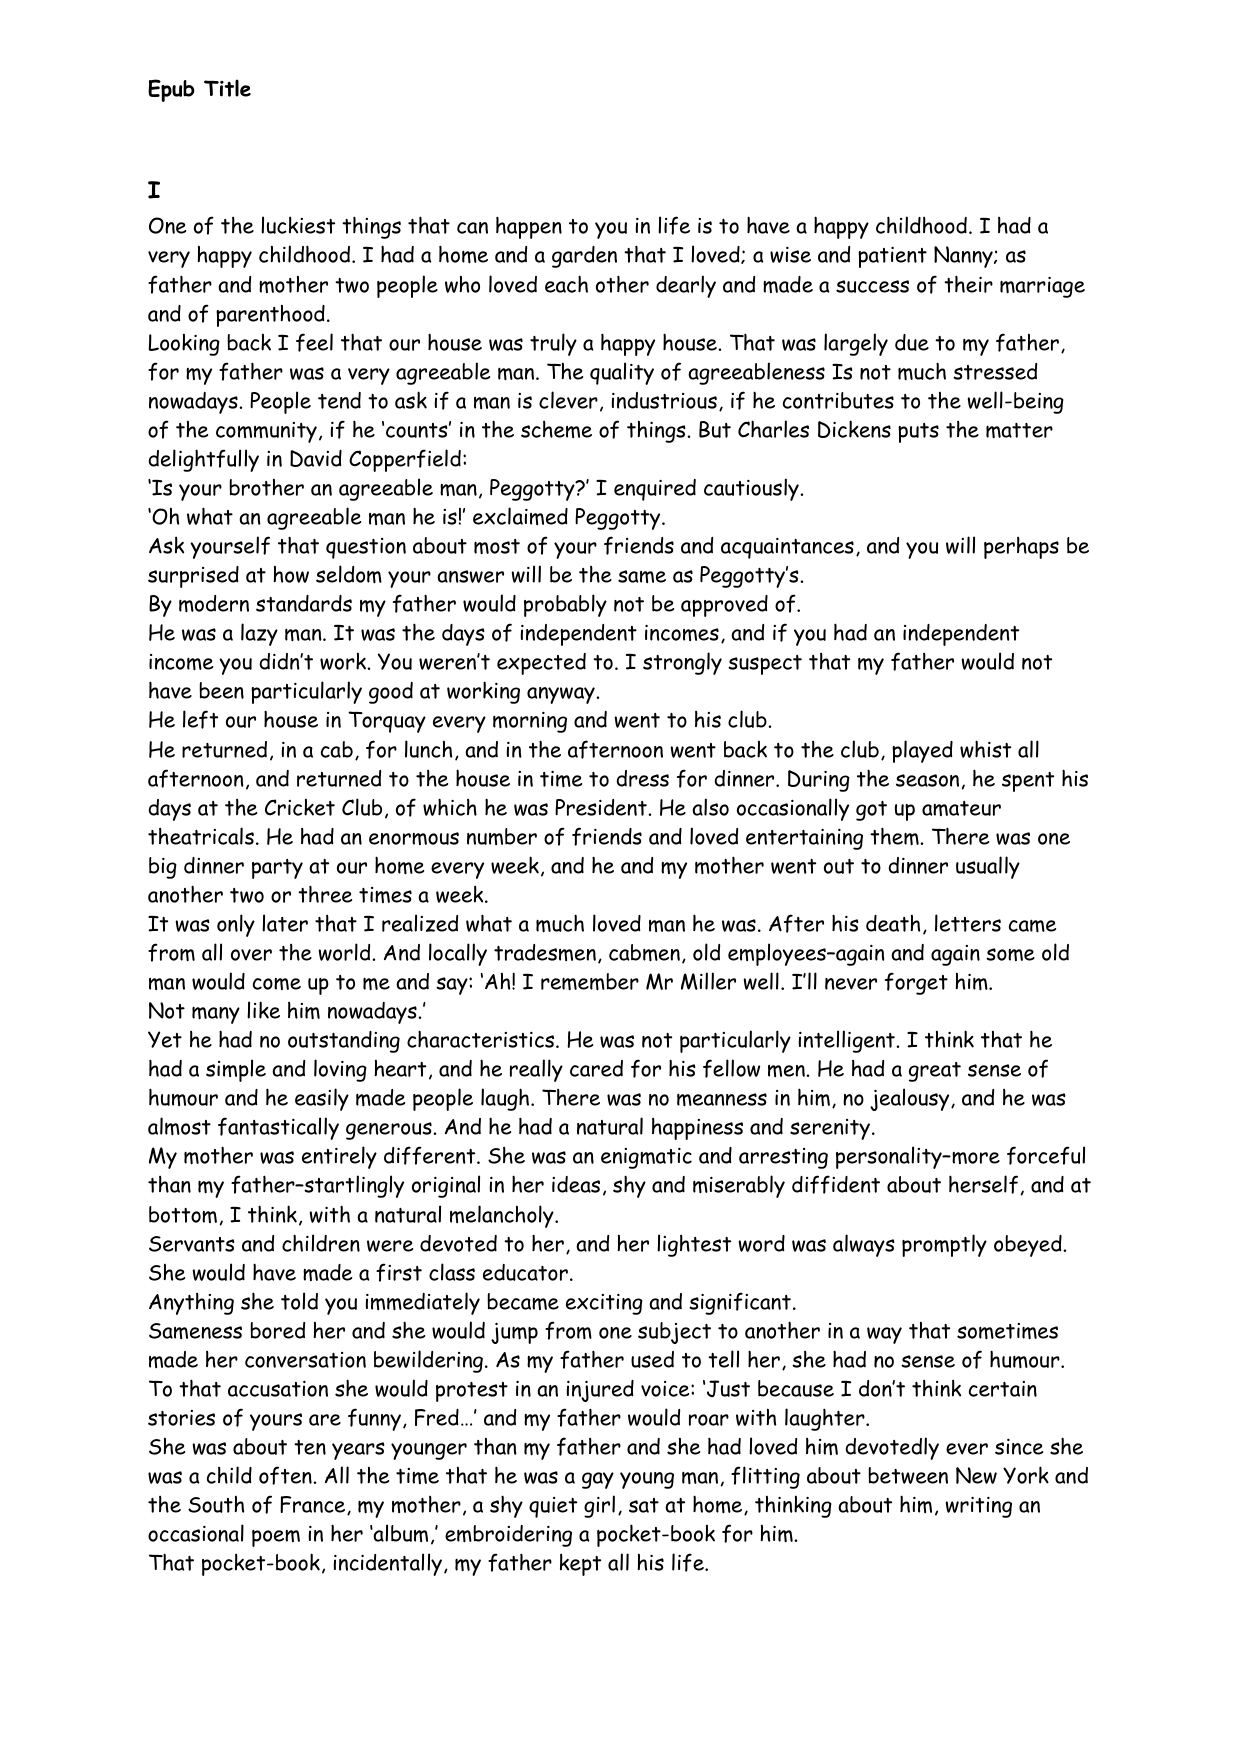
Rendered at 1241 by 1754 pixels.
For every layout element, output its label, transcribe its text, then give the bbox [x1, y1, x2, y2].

text Anything she told you immediately became exciting and significant. [148, 1286, 1092, 1315]
text ‘Is your brother an agreeable man, Peggotty?’ I enquired cautiously. [148, 472, 1092, 502]
text He left our house in Torquay every morning and went to his club. [148, 705, 1092, 734]
text By modern standards my father would probably not be approved of. [148, 589, 1092, 618]
text Servants and children were devoted to her, and her lightest word was always promptly obeyed. She would have made a first class educator. [148, 1228, 1092, 1286]
text Looking back I feel that our house was truly a happy house. That was largely due to my father, for my father was a very agreeable man. The quality of agreeableness Is not much stressed nowadays. People tend to ask if a man is clever, industrious, if he contributes to the well-being of the community, if he ‘counts’ in the scheme of things. But Charles Dickens puts the matter delightfully in David Copperfield: [148, 327, 1092, 472]
text Not many like him nowadays.’ [148, 996, 1092, 1025]
text ‘Oh what an agreeable man he is!’ exclaimed Peggotty. [148, 502, 1092, 531]
text Ask yourself that question about most of your friends and acquaintances, and you will perhaps be surprised at how seldom your answer will be the same as Peggotty’s. [148, 531, 1092, 589]
text Yet he had no outstanding characteristics. He was not particularly intelligent. I think that he had a simple and loving heart, and he really cared for his fellow men. He had a great sense of humour and he easily made people laugh. There was no meanness in him, no jealousy, and he was almost fantastically generous. And he had a natural happiness and serenity. [148, 1025, 1092, 1141]
text He returned, in a cab, for lunch, and in the afternoon went back to the club, played whist all afternoon, and returned to the house in time to dress for dinner. During the season, he spent his days at the Cricket Club, of which he was President. He also occasionally got up amateur theatricals. He had an enormous number of friends and loved entertaining them. There was one big dinner party at our home every week, and he and my mother went out to dinner usually another two or three times a week. [148, 734, 1092, 908]
text Sameness bored her and she would jump from one subject to another in a way that sometimes made her conversation bewildering. As my father used to tell her, she had no sense of humour. To that accusation she would protest in an injured voice: ‘Just because I don’t think certain stories of yours are funny, Fred…’ and my father would roar with laughter. [148, 1315, 1092, 1432]
text That pocket-book, incidentally, my father kept all his life. [148, 1548, 1092, 1577]
text It was only later that I realized what a much loved man he was. After his death, letters came from all over the world. And locally tradesmen, cabmen, old employees–again and again some old man would come up to me and say: ‘Ah! I remember Mr Miller well. I’ll never forget him. [148, 908, 1092, 996]
text My mother was entirely different. She was an enigmatic and arresting personality–more forceful than my father–startlingly original in her ideas, shy and miserably diffident about herself, and at bottom, I think, with a natural melancholy. [148, 1141, 1092, 1228]
subtitle I [148, 173, 1092, 205]
text One of the luckiest things that can happen to you in life is to have a happy childhood. I had a very happy childhood. I had a home and a garden that I loved; a wise and patient Nanny; as father and mother two people who loved each other dearly and made a success of their marriage and of parenthood. [148, 211, 1092, 327]
text He was a lazy man. It was the days of independent incomes, and if you had an independent income you didn’t work. You weren’t expected to. I strongly suspect that my father would not have been particularly good at working anyway. [148, 618, 1092, 705]
text She was about ten years younger than my father and she had loved him devotedly ever since she was a child often. All the time that he was a gay young man, flitting about between New York and the South of France, my mother, a shy quiet girl, sat at home, thinking about him, writing an occasional poem in her ‘album,’ embroidering a pocket-book for him. [148, 1432, 1092, 1548]
